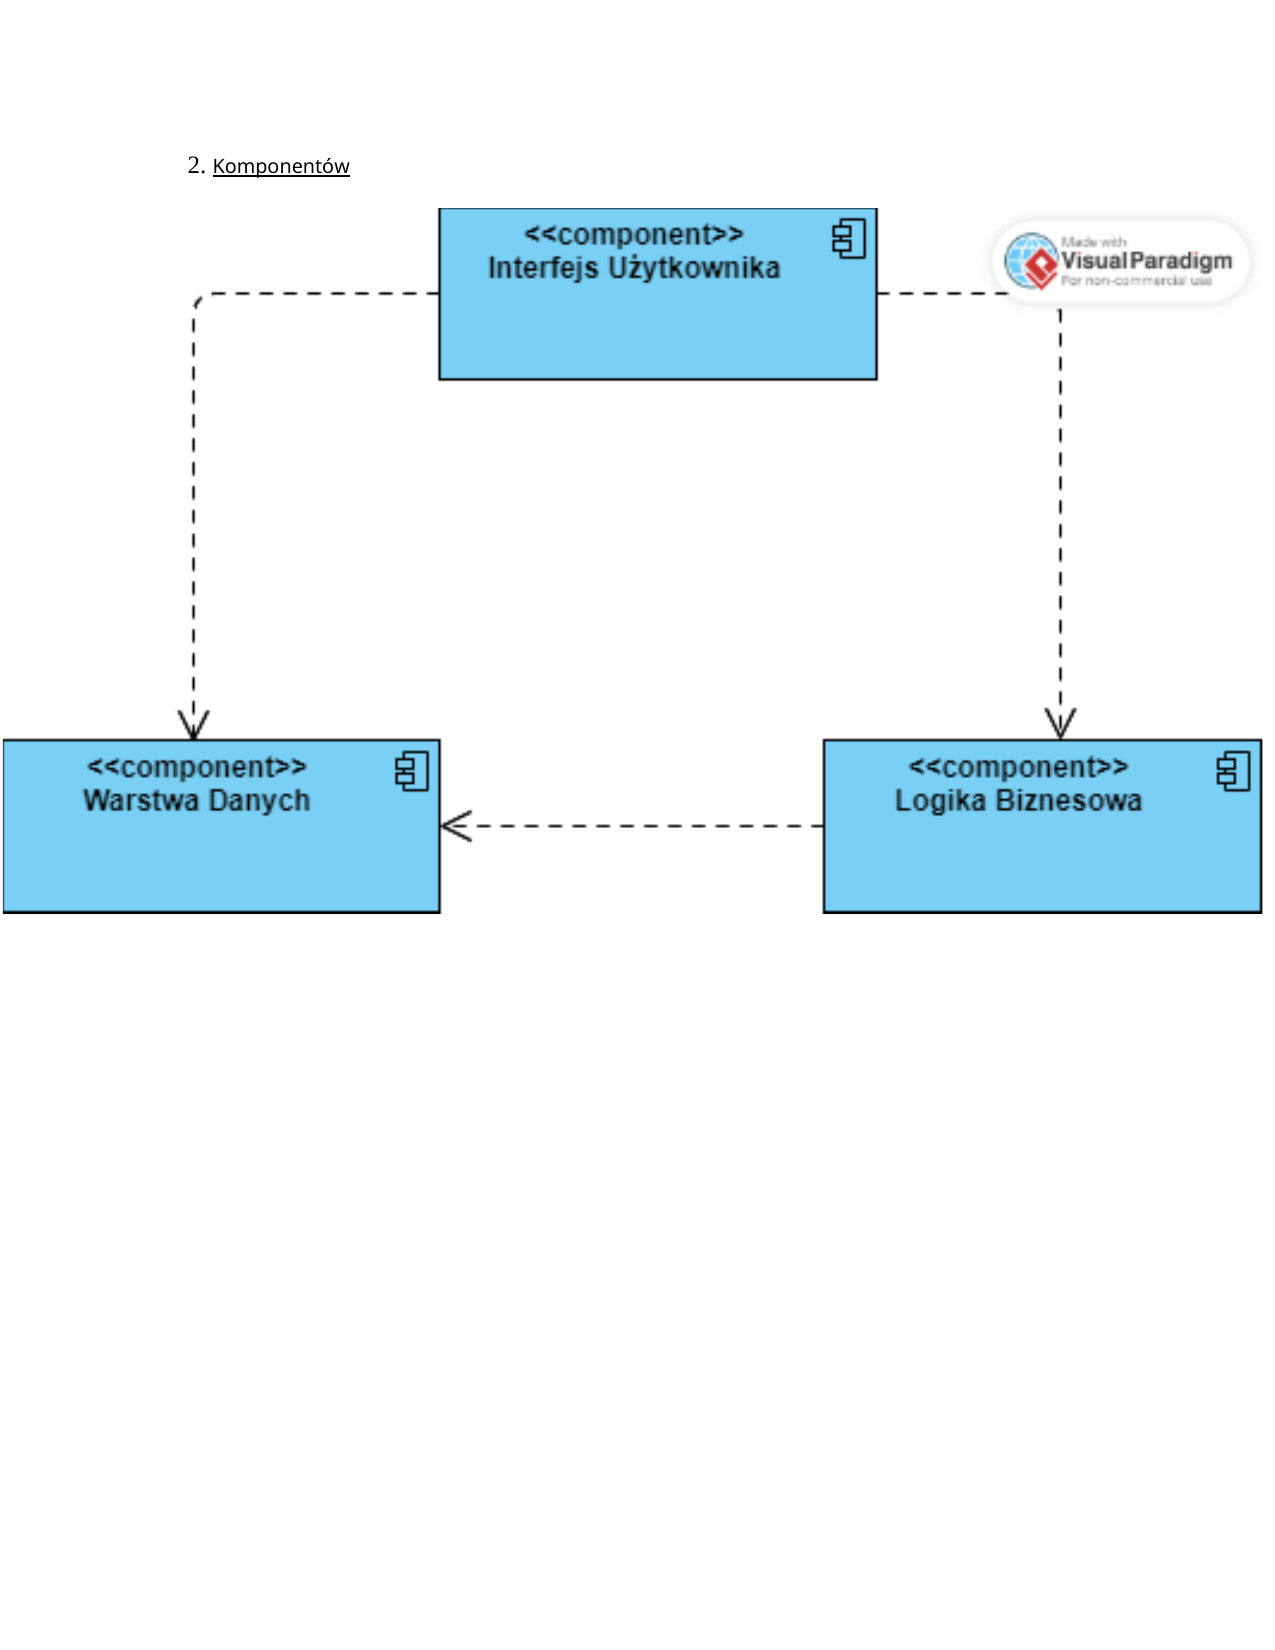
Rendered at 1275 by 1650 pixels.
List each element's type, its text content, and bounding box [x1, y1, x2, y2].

picture [2, 208, 1263, 914]
text 2. Komponentów [187, 150, 1087, 179]
